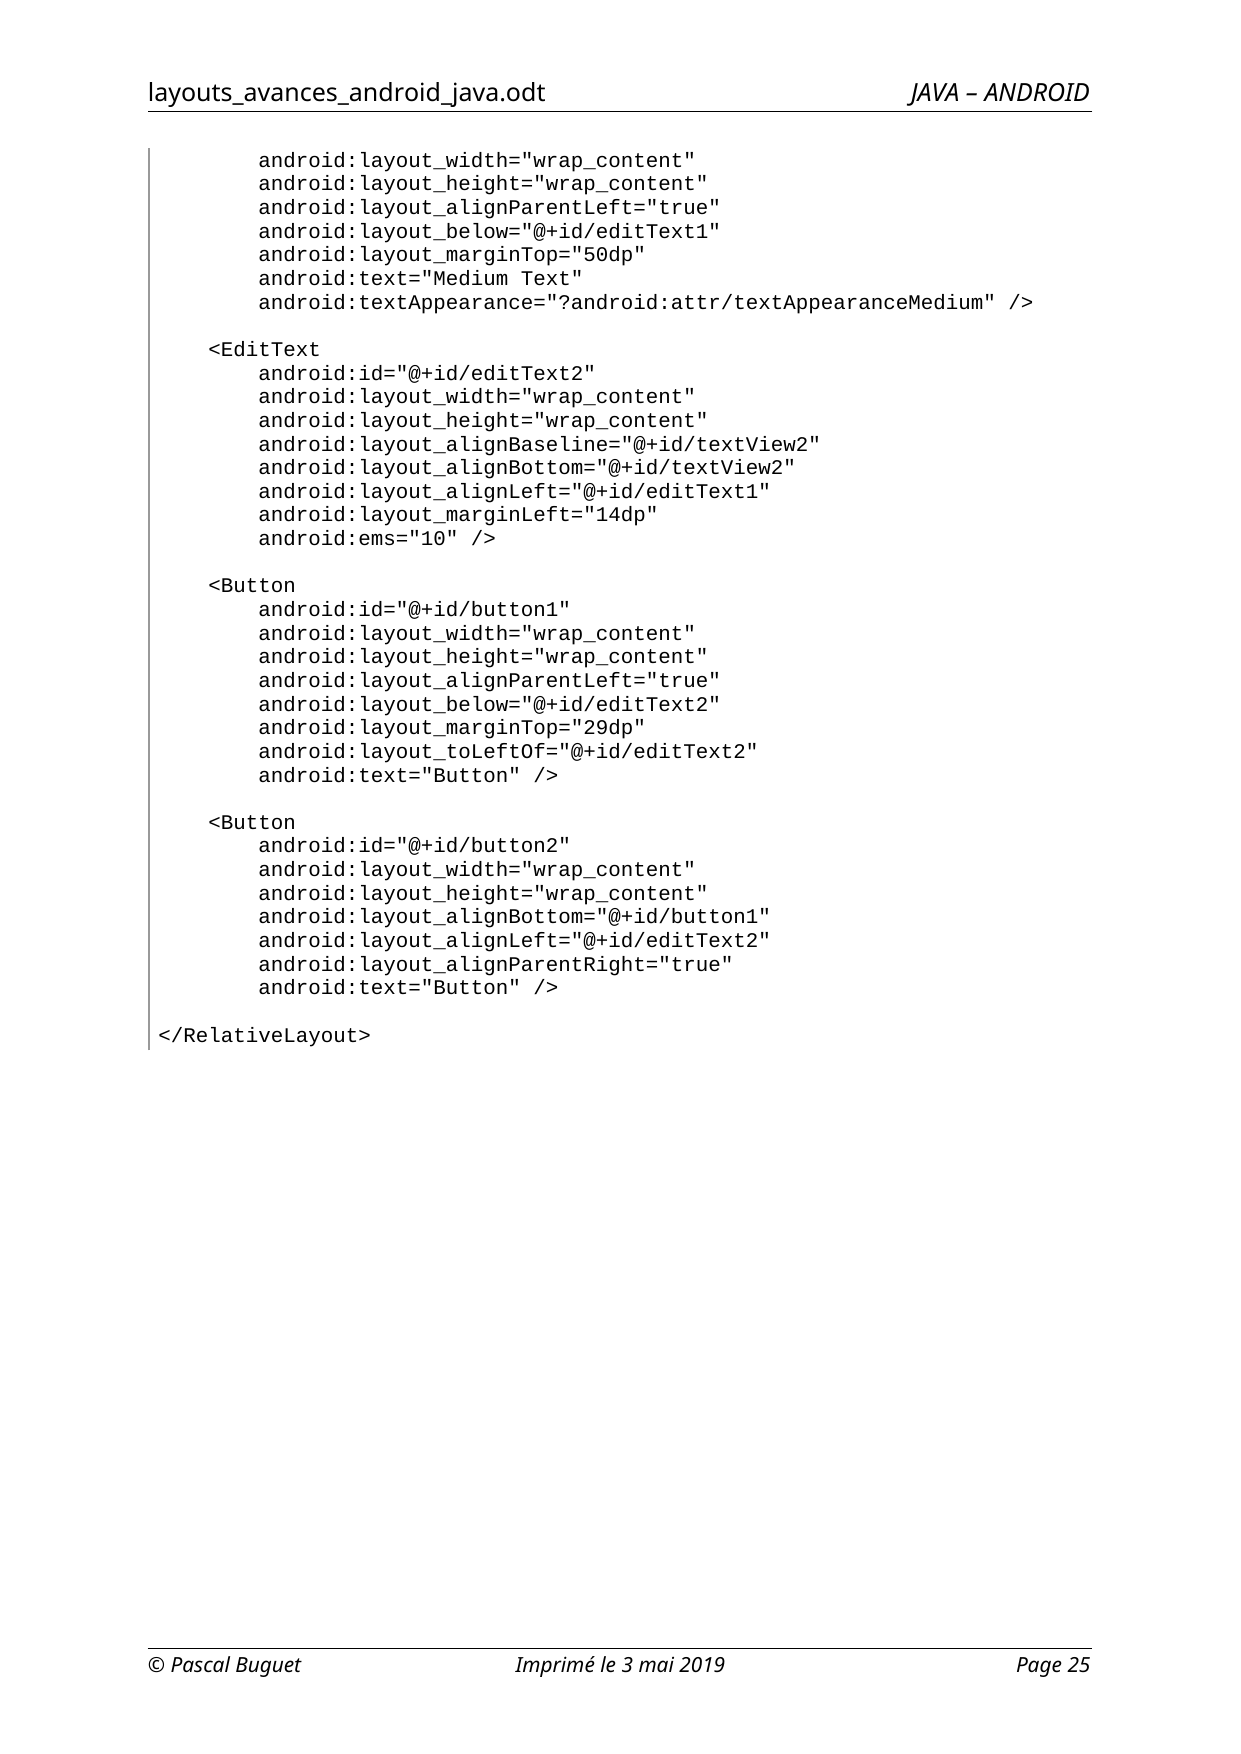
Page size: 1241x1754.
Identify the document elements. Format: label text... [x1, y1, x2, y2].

text android:id="@+id/button2" [150, 836, 1092, 859]
text android:layout_marginTop="29dp" [150, 717, 1092, 741]
text <EditText [150, 339, 1092, 363]
text android:layout_alignLeft="@+id/editText1" [150, 481, 1092, 504]
text android:layout_height="wrap_content" [150, 646, 1092, 670]
text android:id="@+id/editText2" [150, 363, 1092, 386]
text android:layout_alignLeft="@+id/editText2" [150, 930, 1092, 954]
text <Button [150, 575, 1092, 599]
text android:layout_height="wrap_content" [150, 410, 1092, 433]
text android:ems="10" /> [150, 528, 1092, 552]
text </RelativeLayout> [150, 1025, 1092, 1050]
text android:layout_alignParentLeft="true" [150, 197, 1092, 221]
text android:layout_height="wrap_content" [150, 173, 1092, 197]
text android:layout_toLeftOf="@+id/editText2" [150, 741, 1092, 764]
text android:text="Medium Text" [150, 268, 1092, 292]
text android:textAppearance="?android:attr/textAppearanceMedium" /> [150, 292, 1092, 315]
text android:layout_marginLeft="14dp" [150, 504, 1092, 528]
text android:layout_alignBottom="@+id/button1" [150, 906, 1092, 930]
text android:layout_below="@+id/editText1" [150, 221, 1092, 244]
text android:layout_width="wrap_content" [150, 623, 1092, 646]
text android:layout_alignBaseline="@+id/textView2" [150, 433, 1092, 457]
text android:text="Button" /> [150, 764, 1092, 788]
text android:layout_marginTop="50dp" [150, 244, 1092, 268]
text android:layout_width="wrap_content" [150, 148, 1092, 173]
text android:layout_below="@+id/editText2" [150, 694, 1092, 717]
text android:id="@+id/button1" [150, 599, 1092, 623]
text android:layout_width="wrap_content" [150, 859, 1092, 883]
text android:layout_height="wrap_content" [150, 883, 1092, 906]
text android:layout_alignParentRight="true" [150, 954, 1092, 977]
text android:layout_width="wrap_content" [150, 386, 1092, 410]
text <Button [150, 812, 1092, 836]
text android:text="Button" /> [150, 977, 1092, 1001]
text android:layout_alignBottom="@+id/textView2" [150, 457, 1092, 481]
text android:layout_alignParentLeft="true" [150, 670, 1092, 694]
